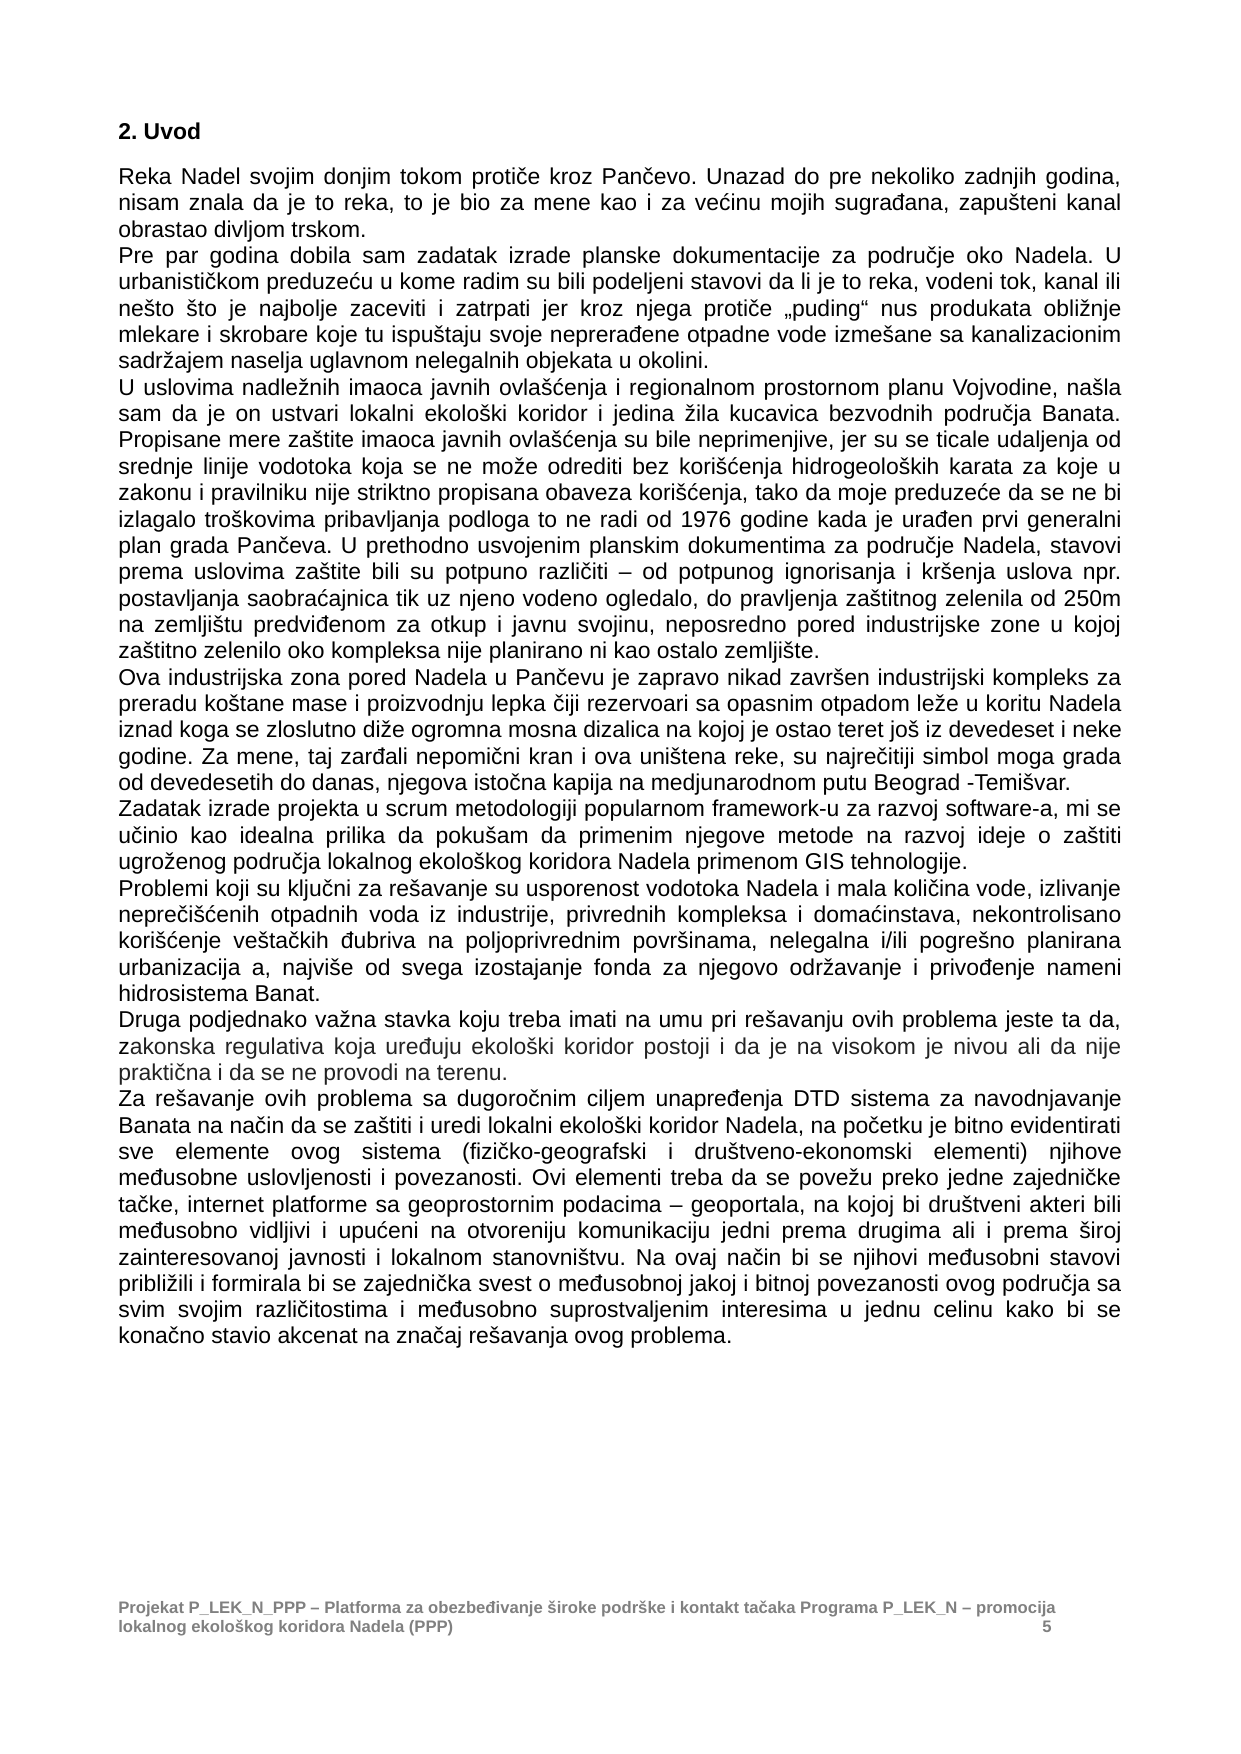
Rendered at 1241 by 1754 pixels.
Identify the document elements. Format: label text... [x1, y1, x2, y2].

text Zadatak izrade projekta u scrum metodologiji popularnom framework-u za razvoj software-a, mi se učinio kao idealna prilika da pokušam da primenim njegove metode na razvoj ideje o zaštiti ugroženog područja lokalnog ekološkog koridora Nadela primenom GIS tehnologije. [118, 795, 1122, 874]
text Problemi koji su ključni za rešavanje su usporenost vodotoka Nadela i mala količina vode, izlivanje neprečišćenih otpadnih voda iz industrije, privrednih kompleksa i domaćinstava, nekontrolisano korišćenje veštačkih đubriva na poljoprivrednim površinama, nelegalna i/ili pogrešno planirana urbanizacija a, najviše od svega izostajanje fonda za njegovo održavanje i privođenje nameni hidrosistema Banat. [118, 874, 1122, 1006]
text Druga podjednako važna stavka koju treba imati na umu pri rešavanju ovih problema jeste ta da, zakonska regulativa koja uređuju ekološki koridor postoji i da je na visokom je nivou ali da nije praktična i da se ne provodi na terenu. [118, 1006, 1122, 1085]
text Ova industrijska zona pored Nadela u Pančevu je zapravo nikad završen industrijski kompleks za preradu koštane mase i proizvodnju lepka čiji rezervoari sa opasnim otpadom leže u koritu Nadela iznad koga se zloslutno diže ogromna mosna dizalica na kojoj je ostao teret još iz devedeset i neke godine. Za mene, taj zarđali nepomični kran i ova uništena reke, su najrečitiji simbol moga grada od devedesetih do danas, njegova istočna kapija na medjunarodnom putu Beograd -Temišvar. [118, 664, 1122, 795]
text Za rešavanje ovih problema sa dugoročnim ciljem unapređenja DTD sistema za navodnjavanje Banata na način da se zaštiti i uredi lokalni ekološki koridor Nadela, na početku je bitno evidentirati sve elemente ovog sistema (fizičko-geografski i društveno-ekonomski elementi) njihove međusobne uslovljenosti i povezanosti. Ovi elementi treba da se povežu preko jedne zajedničke tačke, internet platforme sa geoprostornim podacima – geoportala, na kojoj bi društveni akteri bili međusobno vidljivi i upućeni na otvoreniju komunikaciju jedni prema drugima ali i prema široj zainteresovanoj javnosti i lokalnom stanovništvu. Na ovaj način bi se njihovi međusobni stavovi približili i formirala bi se zajednička svest o međusobnoj jakoj i bitnoj povezanosti ovog područja sa svim svojim različitostima i međusobno suprostvaljenim interesima u jednu celinu kako bi se konačno stavio akcenat na značaj rešavanja ovog problema. [118, 1085, 1122, 1349]
text Pre par godina dobila sam zadatak izrade planske dokumentacije za područje oko Nadela. U urbanističkom preduzeću u kome radim su bili podeljeni stavovi da li je to reka, vodeni tok, kanal ili nešto što je najbolje zaceviti i zatrpati jer kroz njega protiče „puding“ nus produkata obližnje mlekare i skrobare koje tu ispuštaju svoje neprerađene otpadne vode izmešane sa kanalizacionim sadržajem naselja uglavnom nelegalnih objekata u okolini. [118, 242, 1122, 374]
text U uslovima nadležnih imaoca javnih ovlašćenja i regionalnom prostornom planu Vojvodine, našla sam da je on ustvari lokalni ekološki koridor i jedina žila kucavica bezvodnih područja Banata. Propisane mere zaštite imaoca javnih ovlašćenja su bile neprimenjive, jer su se ticale udaljenja od srednje linije vodotoka koja se ne može odrediti bez korišćenja hidrogeoloških karata za koje u zakonu i pravilniku nije striktno propisana obaveza korišćenja, tako da moje preduzeće da se ne bi izlagalo troškovima pribavljanja podloga to ne radi od 1976 godine kada je urađen prvi generalni plan grada Pančeva. U prethodno usvojenim planskim dokumentima za područje Nadela, stavovi prema uslovima zaštite bili su potpuno različiti – od potpunog ignorisanja i kršenja uslova npr. postavljanja saobraćajnica tik uz njeno vodeno ogledalo, do pravljenja zaštitnog zelenila od 250m na zemljištu predviđenom za otkup i javnu svojinu, neposredno pored industrijske zone u kojoj zaštitno zelenilo oko kompleksa nije planirano ni kao ostalo zemljište. [118, 374, 1122, 664]
text Reka Nadel svojim donjim tokom protiče kroz Pančevo. Unazad do pre nekoliko zadnjih godina, nisam znala da je to reka, to je bio za mene kao i za većinu mojih sugrađana, zapušteni kanal obrastao divljom trskom. [118, 163, 1122, 242]
text 2. Uvod [118, 118, 1122, 144]
